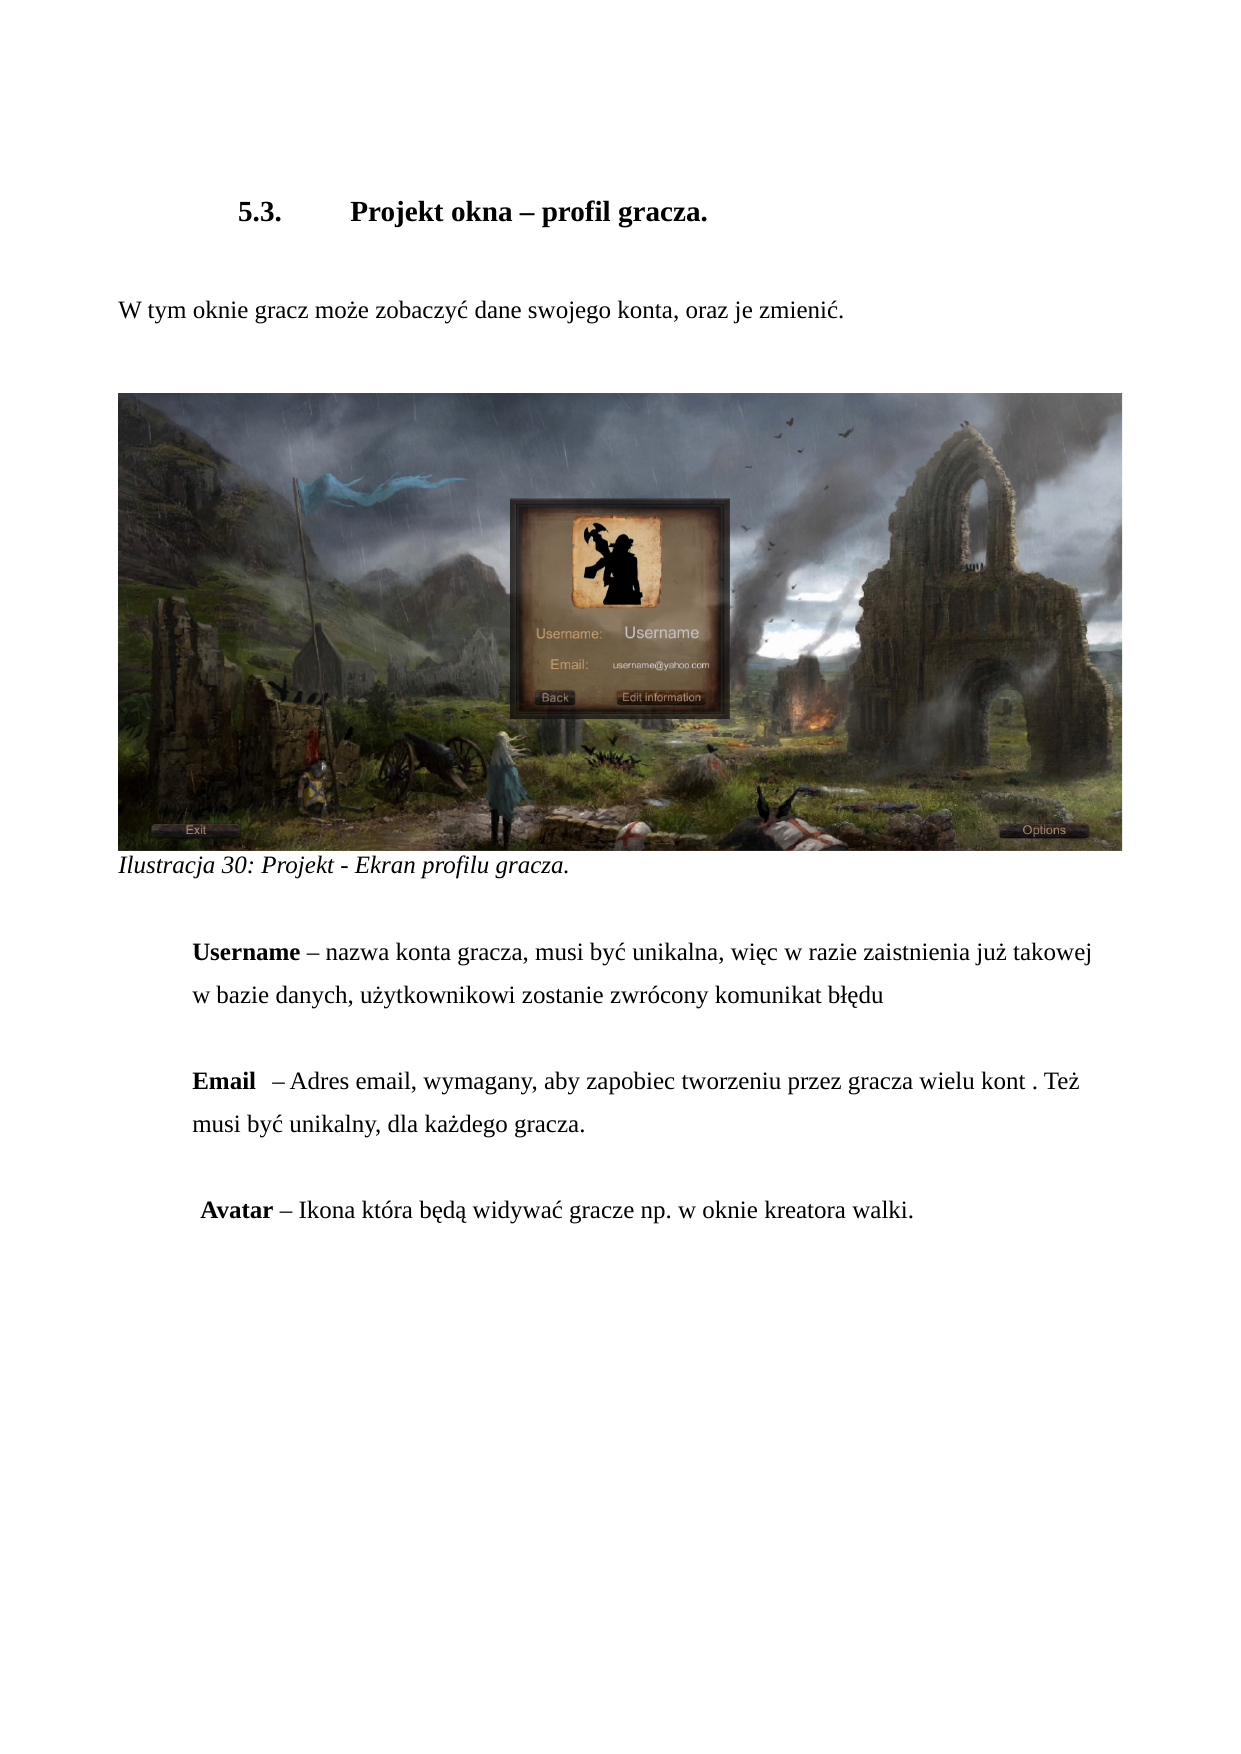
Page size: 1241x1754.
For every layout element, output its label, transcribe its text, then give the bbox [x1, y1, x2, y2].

text Email – Adres email, wymagany, aby zapobiec tworzeniu przez gracza wielu kont . Też musi być unikalny, dla każdego gracza. [118, 1066, 1122, 1138]
text Avatar – Ikona która będą widywać gracze np. w oknie kreatora walki. [118, 1196, 1122, 1224]
text Ilustracja 30: Projekt - Ekran profilu gracza. [118, 851, 1122, 879]
picture [118, 393, 1123, 851]
text W tym oknie gracz może zobaczyć dane swojego konta, oraz je zmienić. [118, 295, 1122, 324]
list Projekt okna – profil gracza. [231, 194, 1122, 228]
text Username – nazwa konta gracza, musi być unikalna, więc w razie zaistnienia już takowej w bazie danych, użytkownikowi zostanie zwrócony komunikat błędu [118, 937, 1122, 1009]
